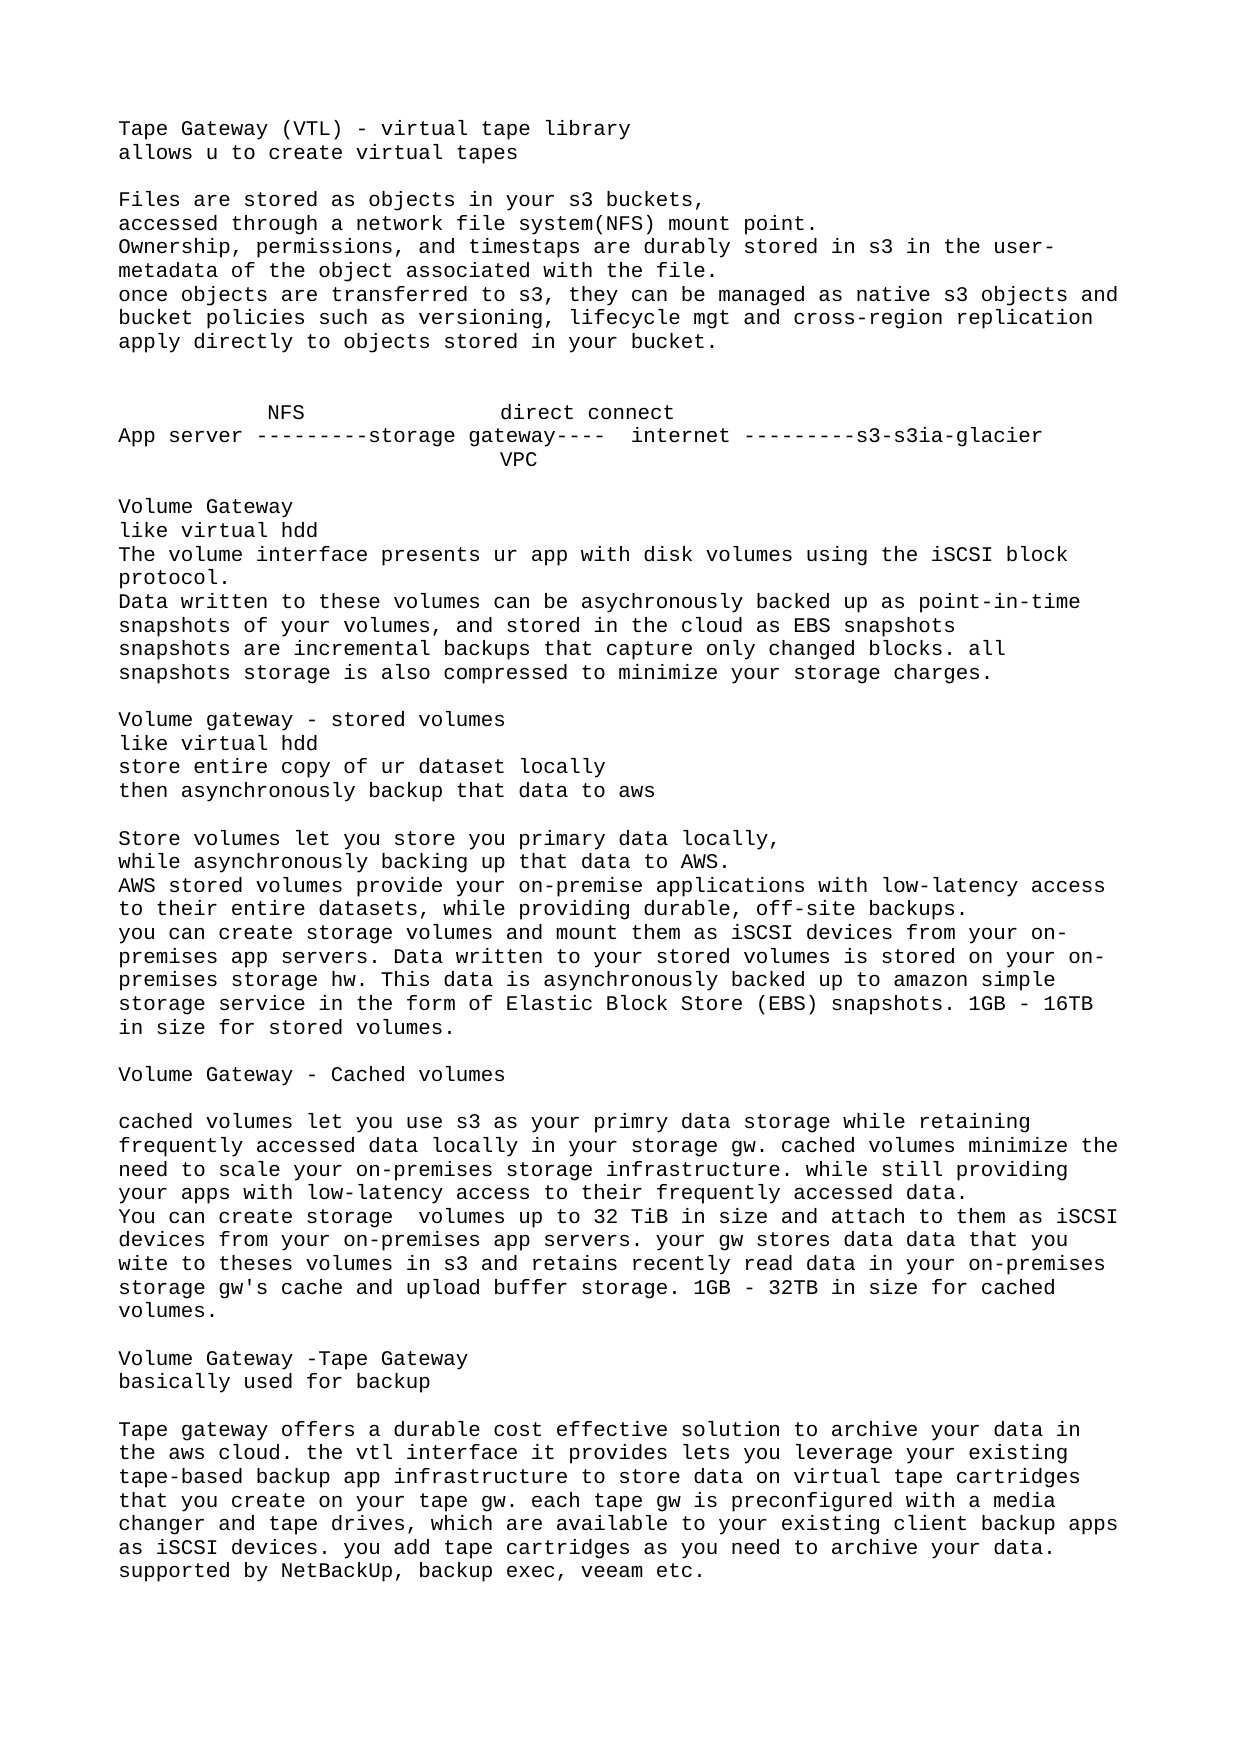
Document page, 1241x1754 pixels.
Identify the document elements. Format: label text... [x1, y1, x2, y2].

text App server ---------storage gateway---- internet ---------s3-s3ia-glacier [118, 426, 1122, 449]
text like virtual hdd [118, 520, 1122, 544]
text Tape gateway offers a durable cost effective solution to archive your data in the aws cloud. the vtl interface it provides lets you leverage your existing tape-based backup app infrastructure to store data on virtual tape cartridges that you create on your tape gw. each tape gw is preconfigured with a media changer and tape drives, which are available to your existing client backup apps as iSCSI devices. you add tape cartridges as you need to archive your data. supported by NetBackUp, backup exec, veeam etc. [118, 1419, 1122, 1584]
text then asynchronously backup that data to aws [118, 780, 1122, 804]
text AWS stored volumes provide your on-premise applications with low-latency access to their entire datasets, while providing durable, off-site backups. [118, 875, 1122, 922]
text Data written to these volumes can be asychronously backed up as point-in-time snapshots of your volumes, and stored in the cloud as EBS snapshots [118, 591, 1122, 638]
text basically used for backup [118, 1371, 1122, 1395]
text like virtual hdd [118, 733, 1122, 757]
text Ownership, permissions, and timestaps are durably stored in s3 in the user-metadata of the object associated with the file. [118, 236, 1122, 284]
text cached volumes let you use s3 as your primry data storage while retaining frequently accessed data locally in your storage gw. cached volumes minimize the need to scale your on-premises storage infrastructure. while still providing your apps with low-latency access to their frequently accessed data. [118, 1111, 1122, 1206]
text Tape Gateway (VTL) - virtual tape library [118, 118, 1122, 142]
text You can create storage volumes up to 32 TiB in size and attach to them as iSCSI devices from your on-premises app servers. your gw stores data data that you wite to theses volumes in s3 and retains recently read data in your on-premises storage gw's cache and upload buffer storage. 1GB - 32TB in size for cached volumes. [118, 1206, 1122, 1324]
text accessed through a network file system(NFS) mount point. [118, 213, 1122, 236]
text allows u to create virtual tapes [118, 142, 1122, 165]
text The volume interface presents ur app with disk volumes using the iSCSI block protocol. [118, 544, 1122, 591]
text NFS direct connect [118, 402, 1122, 426]
text you can create storage volumes and mount them as iSCSI devices from your on-premises app servers. Data written to your stored volumes is stored on your on-premises storage hw. This data is asynchronously backed up to amazon simple storage service in the form of Elastic Block Store (EBS) snapshots. 1GB - 16TB in size for stored volumes. [118, 922, 1122, 1040]
text Volume Gateway - Cached volumes [118, 1064, 1122, 1088]
text snapshots are incremental backups that capture only changed blocks. all snapshots storage is also compressed to minimize your storage charges. [118, 638, 1122, 686]
text store entire copy of ur dataset locally [118, 757, 1122, 780]
text VPC [118, 449, 1122, 473]
text Volume Gateway -Tape Gateway [118, 1348, 1122, 1371]
text once objects are transferred to s3, they can be managed as native s3 objects and bucket policies such as versioning, lifecycle mgt and cross-region replication apply directly to objects stored in your bucket. [118, 284, 1122, 354]
text Files are stored as objects in your s3 buckets, [118, 189, 1122, 213]
text Volume Gateway [118, 496, 1122, 520]
text Store volumes let you store you primary data locally, [118, 827, 1122, 851]
text Volume gateway - stored volumes [118, 709, 1122, 733]
text while asynchronously backing up that data to AWS. [118, 851, 1122, 875]
